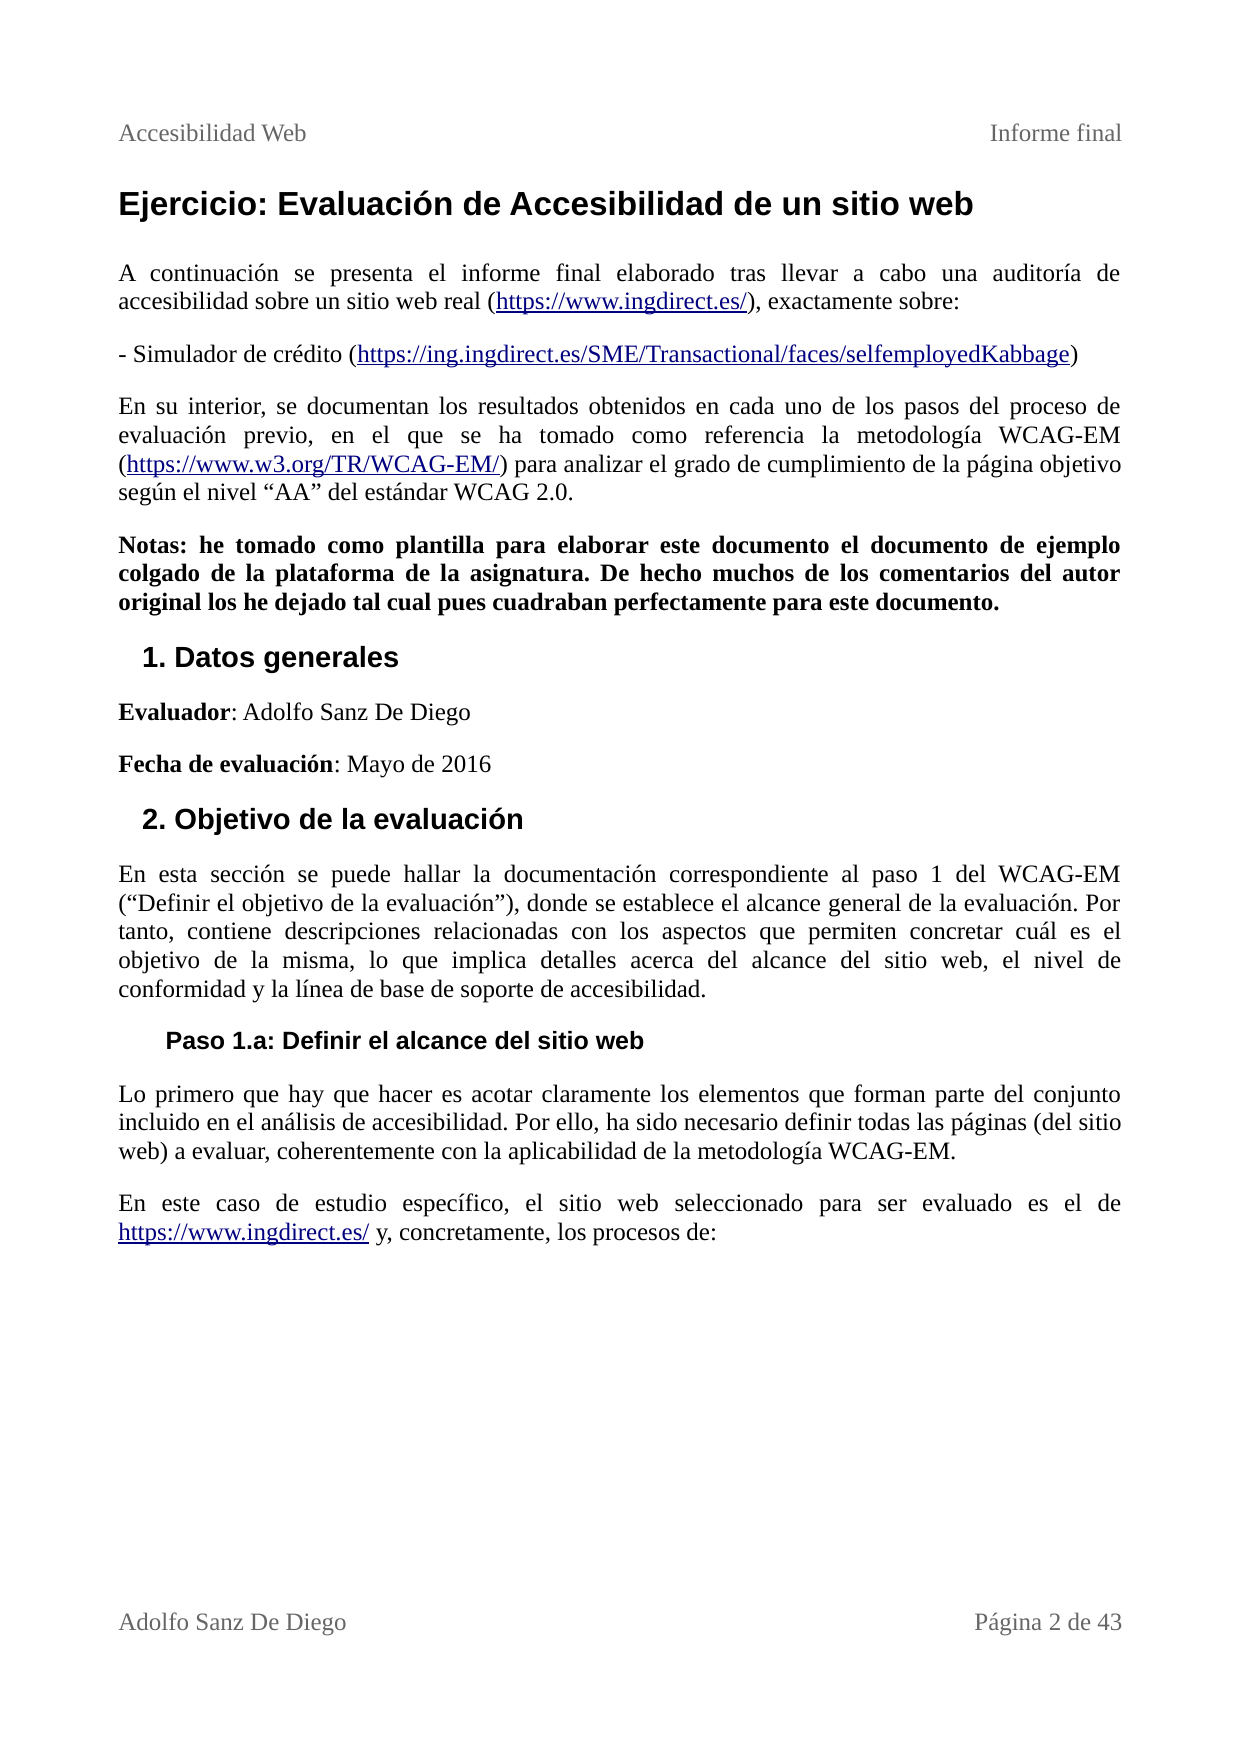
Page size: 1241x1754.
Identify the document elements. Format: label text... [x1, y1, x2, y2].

text En su interior, se documentan los resultados obtenidos en cada uno de los pasos del proceso de evaluación previo, en el que se ha tomado como referencia la metodología WCAG-EM (https://www.w3.org/TR/WCAG-EM/) para analizar el grado de cumplimiento de la página objetivo según el nivel “AA” del estándar WCAG 2.0. [118, 391, 1122, 506]
subtitle Ejercicio: Evaluación de Accesibilidad de un sitio web [118, 184, 1122, 222]
text Fecha de evaluación: Mayo de 2016 [118, 749, 1122, 778]
text A continuación se presenta el informe final elaborado tras llevar a cabo una auditoría de accesibilidad sobre un sitio web real (https://www.ingdirect.es/), exactamente sobre: [118, 258, 1122, 315]
text Notas: he tomado como plantilla para elaborar este documento el documento de ejemplo colgado de la plataforma de la asignatura. De hecho muchos de los comentarios del autor original los he dejado tal cual pues cuadraban perfectamente para este documento. [118, 530, 1122, 616]
subtitle Paso 1.a: Definir el alcance del sitio web [165, 1026, 1122, 1055]
text Lo primero que hay que hacer es acotar claramente los elementos que forman parte del conjunto incluido en el análisis de accesibilidad. Por ello, ha sido necesario definir todas las páginas (del sitio web) a evaluar, coherentemente con la aplicabilidad de la metodología WCAG-EM. [118, 1079, 1122, 1165]
text Evaluador: Adolfo Sanz De Diego [118, 697, 1122, 726]
text - Simulador de crédito (https://ing.ingdirect.es/SME/Transactional/faces/selfemployedKabbage) [118, 339, 1122, 367]
subtitle Objetivo de la evaluación [142, 802, 1122, 835]
text En esta sección se puede hallar la documentación correspondiente al paso 1 del WCAG-EM (“Definir el objetivo de la evaluación”), donde se establece el alcance general de la evaluación. Por tanto, contiene descripciones relacionadas con los aspectos que permiten concretar cuál es el objetivo de la misma, lo que implica detalles acerca del alcance del sitio web, el nivel de conformidad y la línea de base de soporte de accesibilidad. [118, 859, 1122, 1003]
subtitle Datos generales [142, 640, 1122, 673]
text En este caso de estudio específico, el sitio web seleccionado para ser evaluado es el de https://www.ingdirect.es/ y, concretamente, los procesos de: [118, 1188, 1122, 1246]
